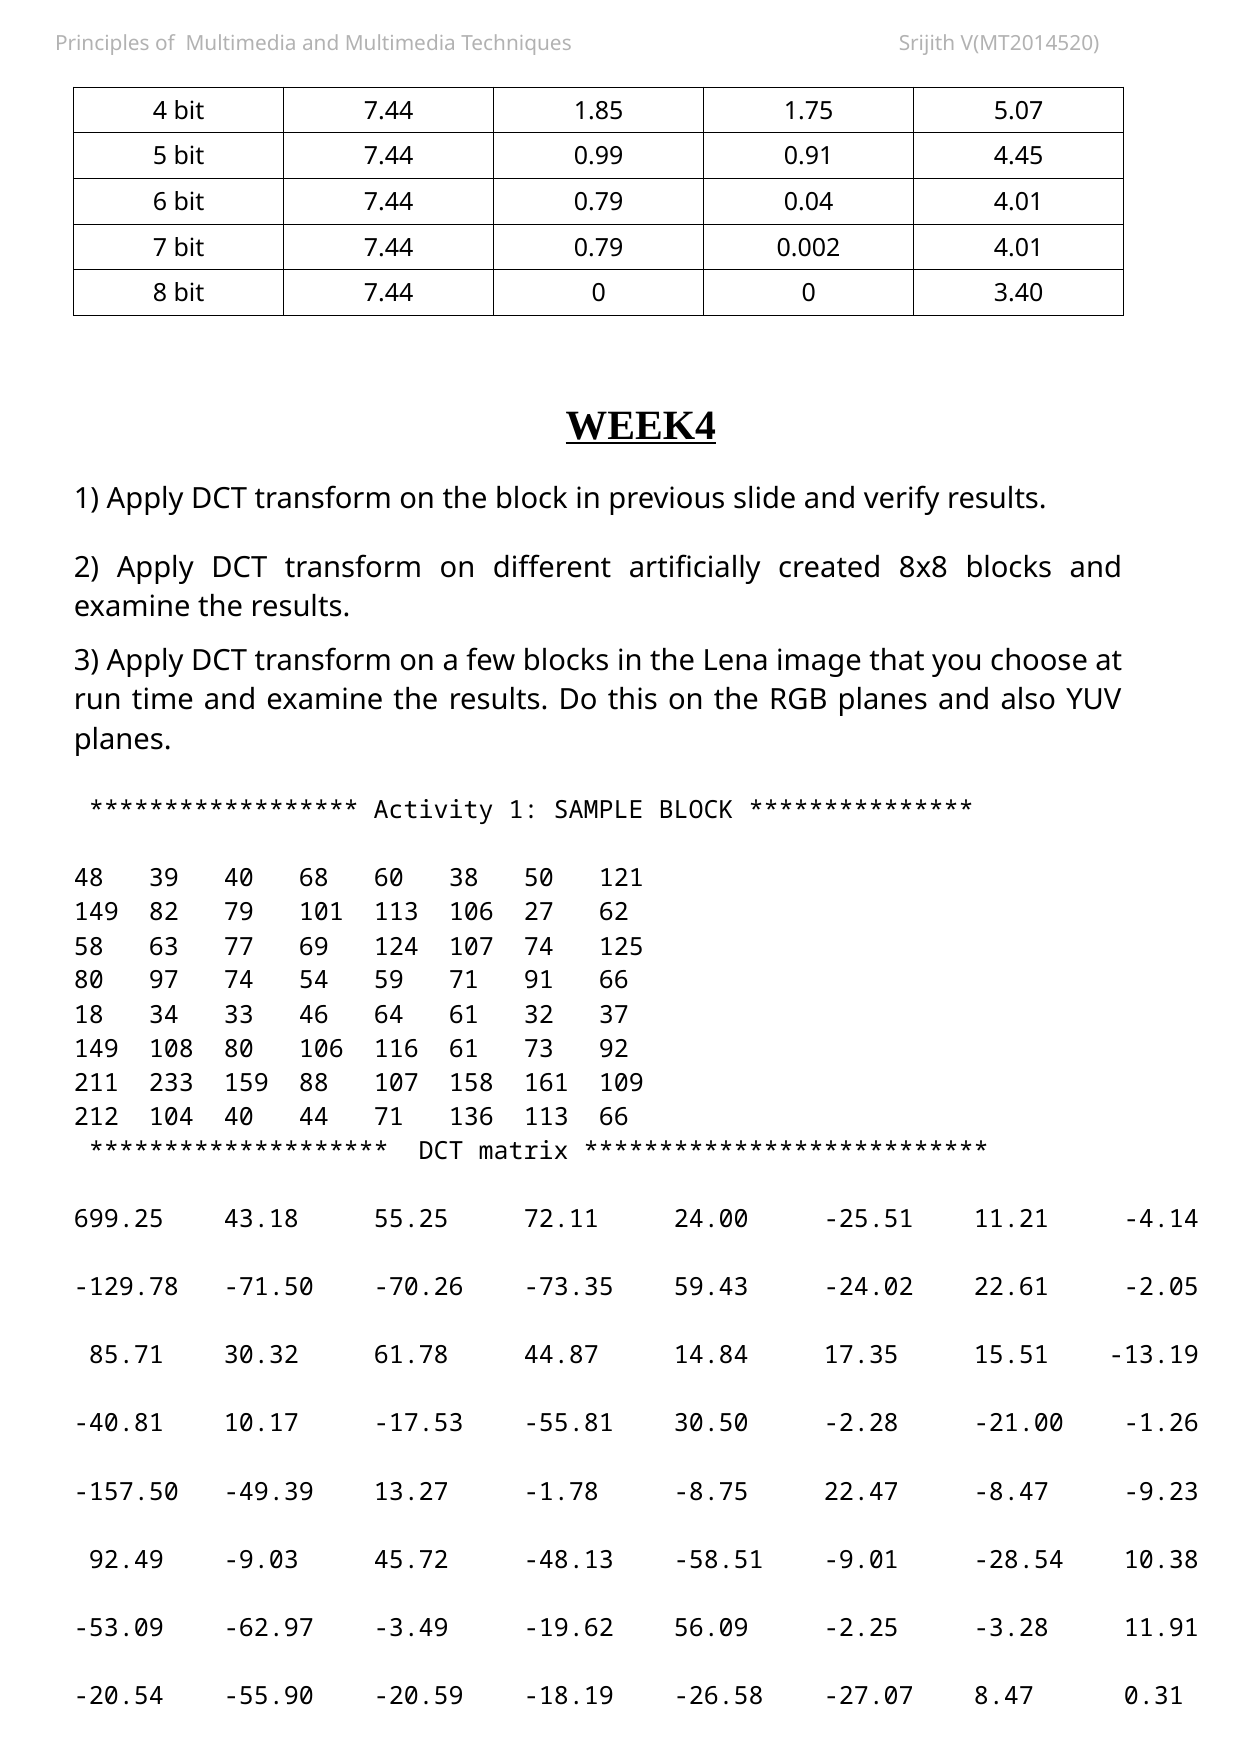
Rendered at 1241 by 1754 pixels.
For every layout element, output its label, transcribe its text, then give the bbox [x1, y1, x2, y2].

text 58 63 77 69 124 107 74 125 [73, 928, 1208, 962]
text -53.09 -62.97 -3.49 -19.62 56.09 -2.25 -3.28 11.91 [73, 1609, 1208, 1677]
text WEEK4 [73, 400, 1208, 448]
text 48 39 40 68 60 38 50 121 [73, 860, 1208, 894]
table_cell 6 bit [74, 179, 283, 223]
text 85.71 30.32 61.78 44.87 14.84 17.35 15.51 -13.19 [73, 1337, 1208, 1405]
table_cell 8 bit [74, 270, 283, 315]
table_cell 4.01 [914, 225, 1123, 269]
text 699.25 43.18 55.25 72.11 24.00 -25.51 11.21 -4.14 [73, 1201, 1208, 1269]
table_cell 5 bit [74, 133, 283, 178]
text ****************** Activity 1: SAMPLE BLOCK *************** [73, 792, 1208, 826]
table_cell 0.002 [704, 225, 913, 269]
table_cell 5.07 [914, 88, 1123, 132]
table_cell 0.79 [494, 179, 703, 223]
table_cell 0.04 [704, 179, 913, 223]
text 80 97 74 54 59 71 91 66 [73, 962, 1208, 996]
table_cell 1.75 [704, 88, 913, 132]
text 92.49 -9.03 45.72 -48.13 -58.51 -9.01 -28.54 10.38 [73, 1541, 1208, 1609]
text -40.81 10.17 -17.53 -55.81 30.50 -2.28 -21.00 -1.26 [73, 1405, 1208, 1473]
title 1) Apply DCT transform on the block in previous slide and verify results. [73, 477, 1208, 517]
table_cell 7.44 [284, 179, 493, 223]
text -20.54 -55.90 -20.59 -18.19 -26.58 -27.07 8.47 0.31 [73, 1677, 1208, 1712]
text -129.78 -71.50 -70.26 -73.35 59.43 -24.02 22.61 -2.05 [73, 1269, 1208, 1337]
table_cell 3.40 [914, 270, 1123, 315]
text -157.50 -49.39 13.27 -1.78 -8.75 22.47 -8.47 -9.23 [73, 1473, 1208, 1541]
table_cell 4.01 [914, 179, 1123, 223]
table_cell 0 [494, 270, 703, 315]
text 18 34 33 46 64 61 32 37 [73, 996, 1208, 1030]
table_cell 4.45 [914, 133, 1123, 178]
table_cell 7.44 [284, 225, 493, 269]
table_cell 4 bit [74, 88, 283, 132]
text 149 82 79 101 113 106 27 62 [73, 894, 1208, 928]
table_cell 7 bit [74, 225, 283, 269]
table_cell 1.85 [494, 88, 703, 132]
table_cell 7.44 [284, 133, 493, 178]
text ******************** DCT matrix *************************** [73, 1132, 1208, 1167]
table_cell 0.99 [494, 133, 703, 178]
table_cell 0.79 [494, 225, 703, 269]
text 149 108 80 106 116 61 73 92 [73, 1030, 1208, 1064]
title 2) Apply DCT transform on different artificially created 8x8 blocks and examine the results. [73, 546, 1123, 625]
table_cell 0 [704, 270, 913, 315]
table_cell 7.44 [284, 88, 493, 132]
title 3) Apply DCT transform on a few blocks in the Lena image that you choose at run time and examine the results. Do this on the RGB planes and also YUV planes. [73, 639, 1123, 758]
text 212 104 40 44 71 136 113 66 [73, 1098, 1208, 1132]
table_cell 7.44 [284, 270, 493, 315]
text 211 233 159 88 107 158 161 109 [73, 1064, 1208, 1098]
table_cell 0.91 [704, 133, 913, 178]
